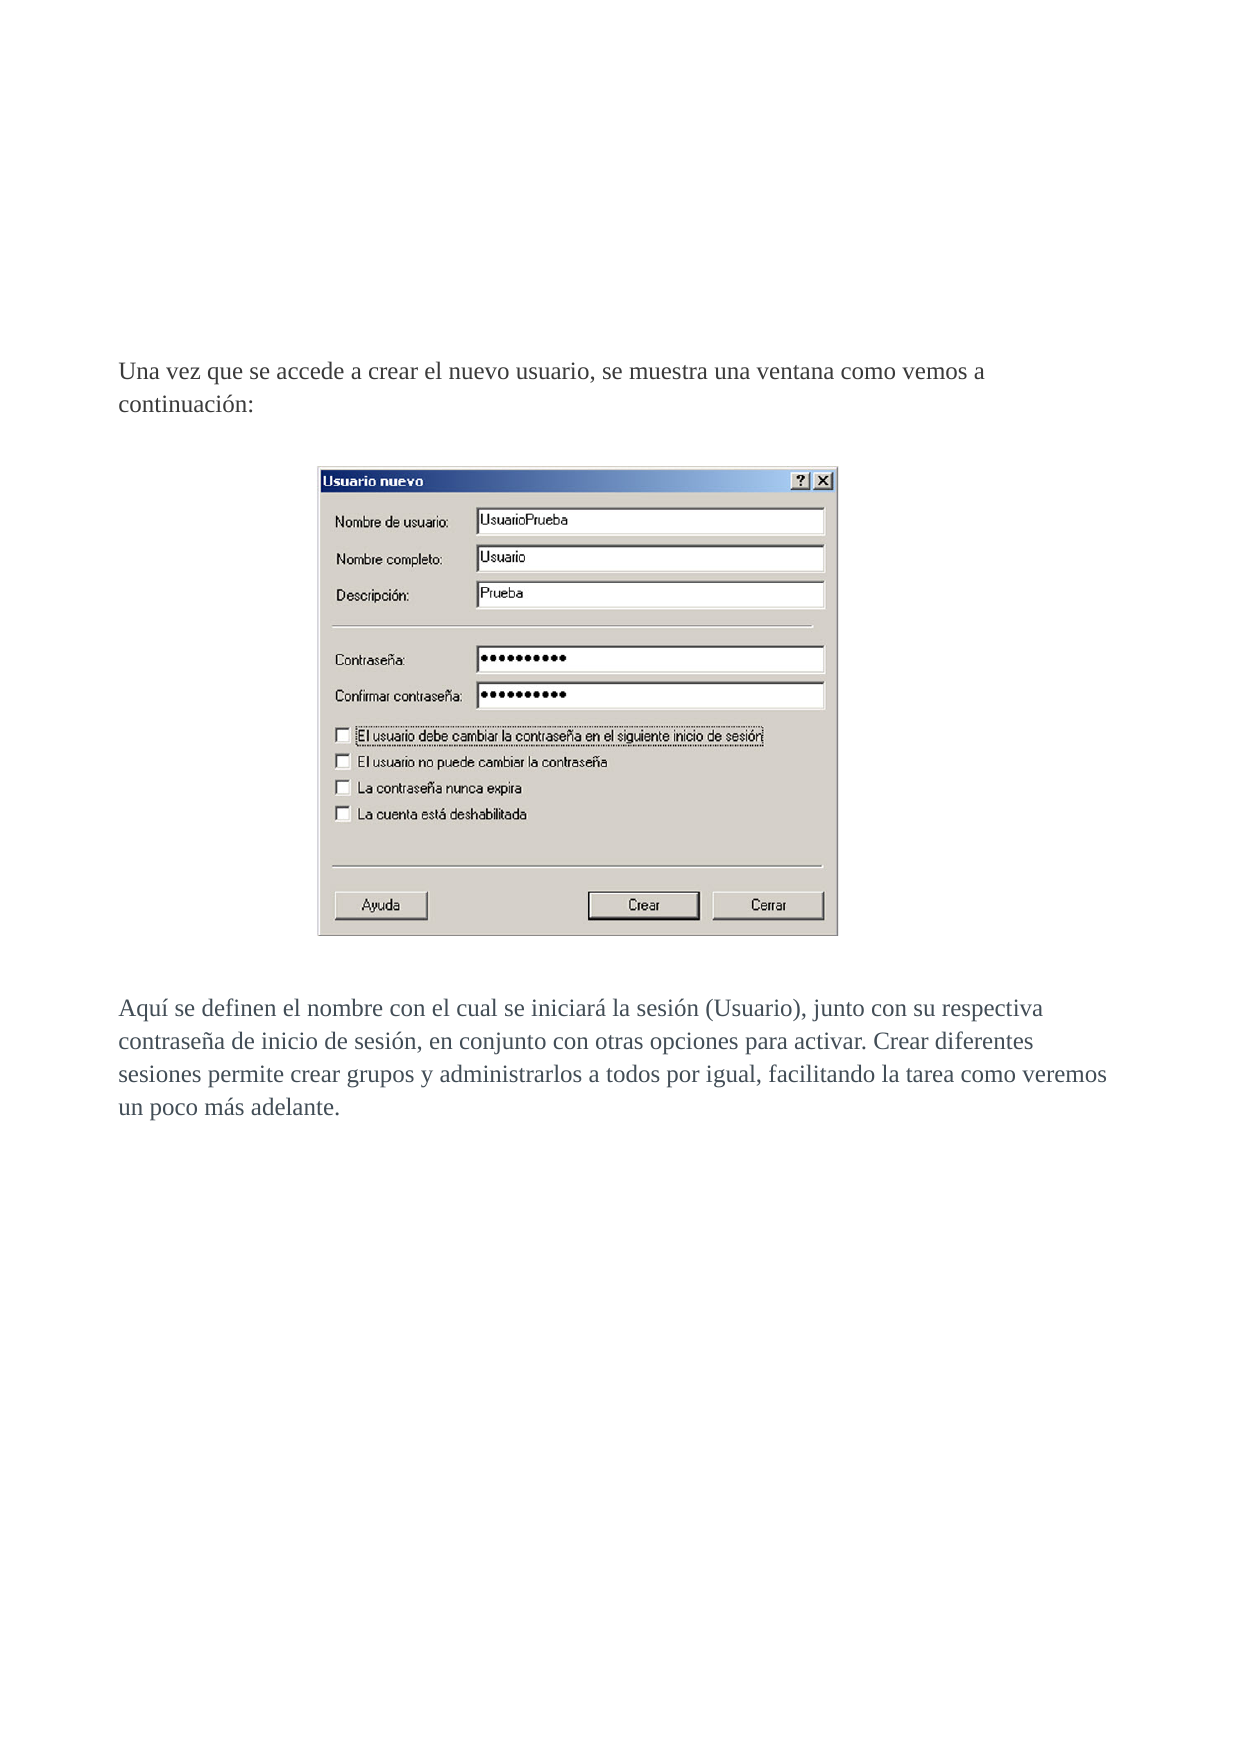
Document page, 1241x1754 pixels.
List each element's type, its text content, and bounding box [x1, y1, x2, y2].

text Aquí se definen el nombre con el cual se iniciará la sesión (Usuario), junto con su respectiva contraseña de inicio de sesión, en conjunto con otras opciones para activar. Crear diferentes sesiones permite crear grupos y administrarlos a todos por igual, facilitando la tarea como veremos un poco más adelante. [118, 993, 1122, 1121]
text Una vez que se accede a crear el nuevo usuario, se muestra una ventana como vemos a continuación: [118, 356, 1122, 418]
picture [316, 466, 839, 936]
